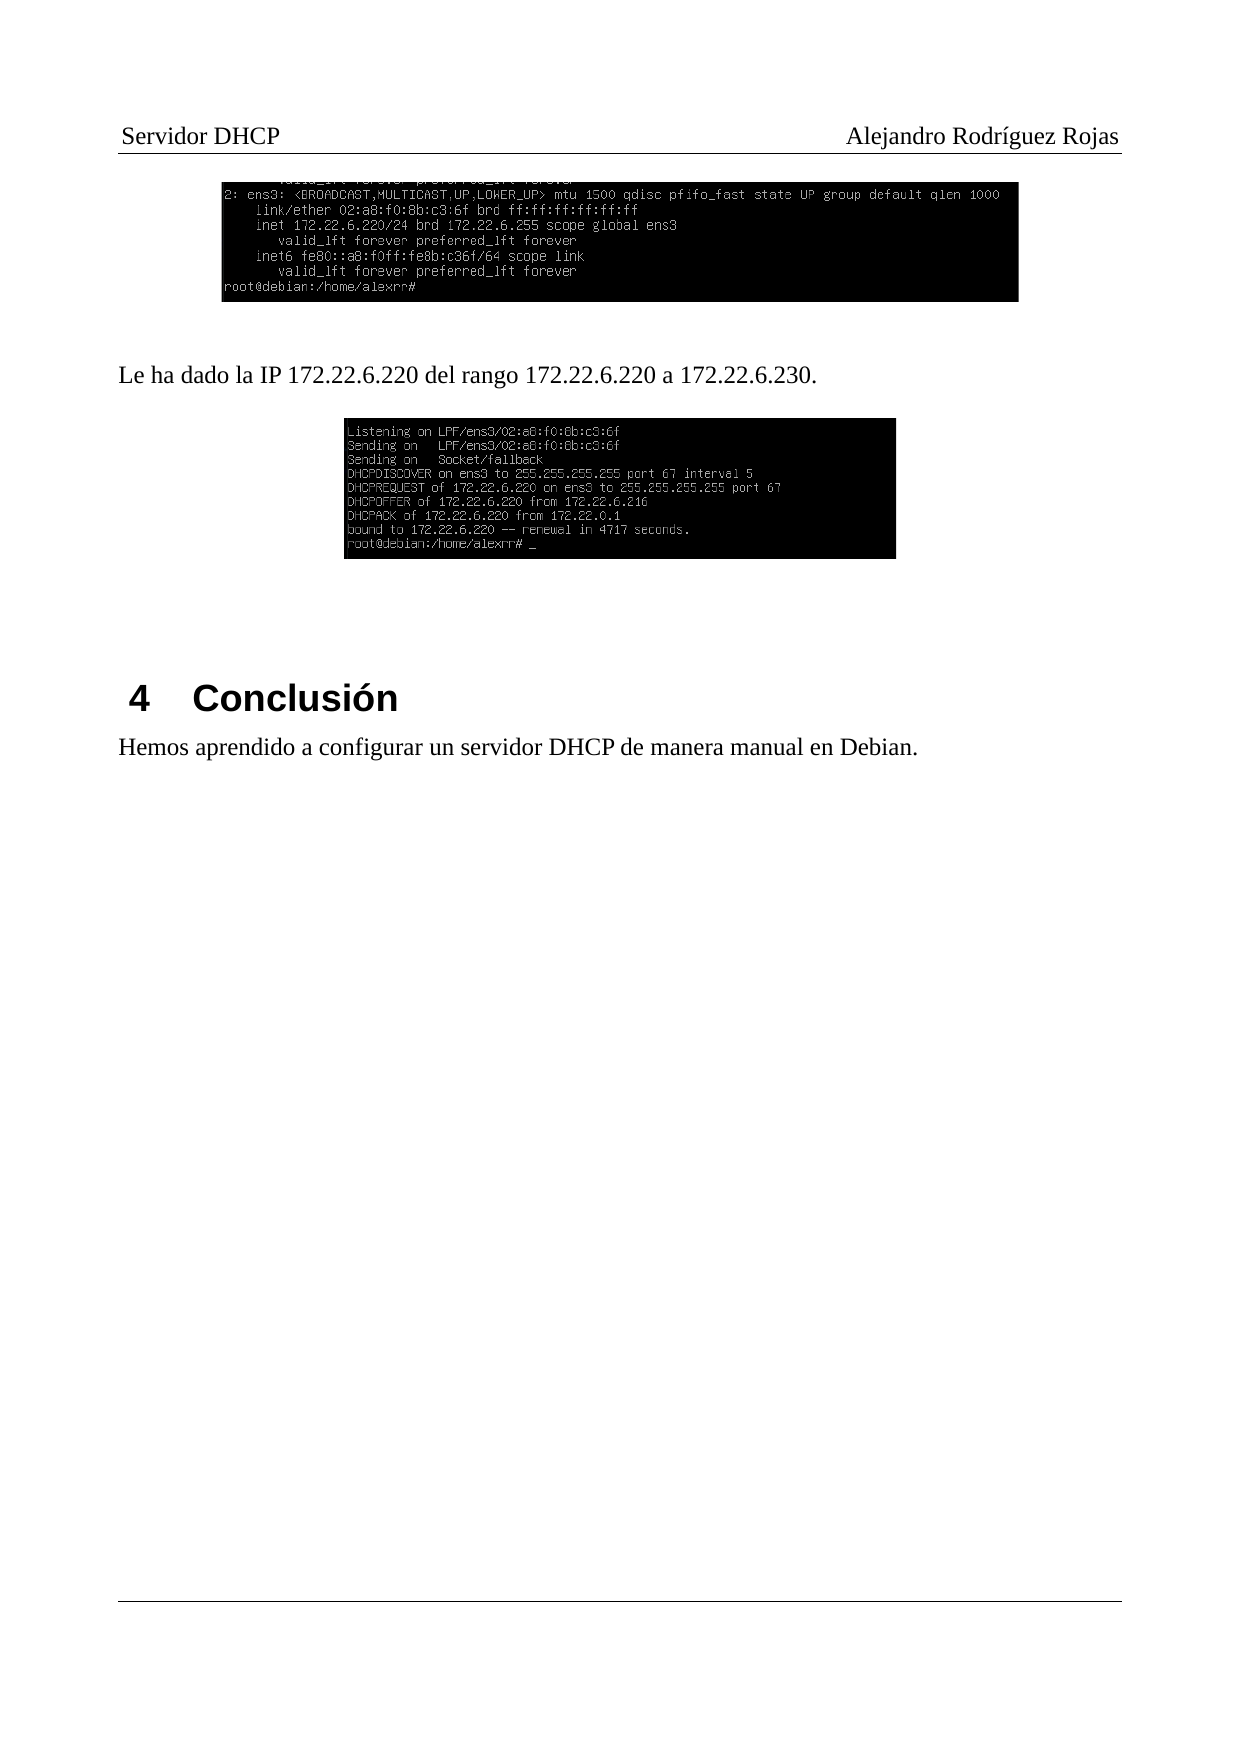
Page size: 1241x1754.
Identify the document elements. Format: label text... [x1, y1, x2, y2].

picture [221, 182, 271, 232]
text Hemos aprendido a configurar un servidor DHCP de manera manual en Debian. [118, 732, 1122, 761]
subtitle Conclusión [118, 676, 1122, 720]
picture [344, 430, 369, 559]
text Le ha dado la IP 172.22.6.220 del rango 172.22.6.220 a 172.22.6.230. [118, 360, 1122, 389]
